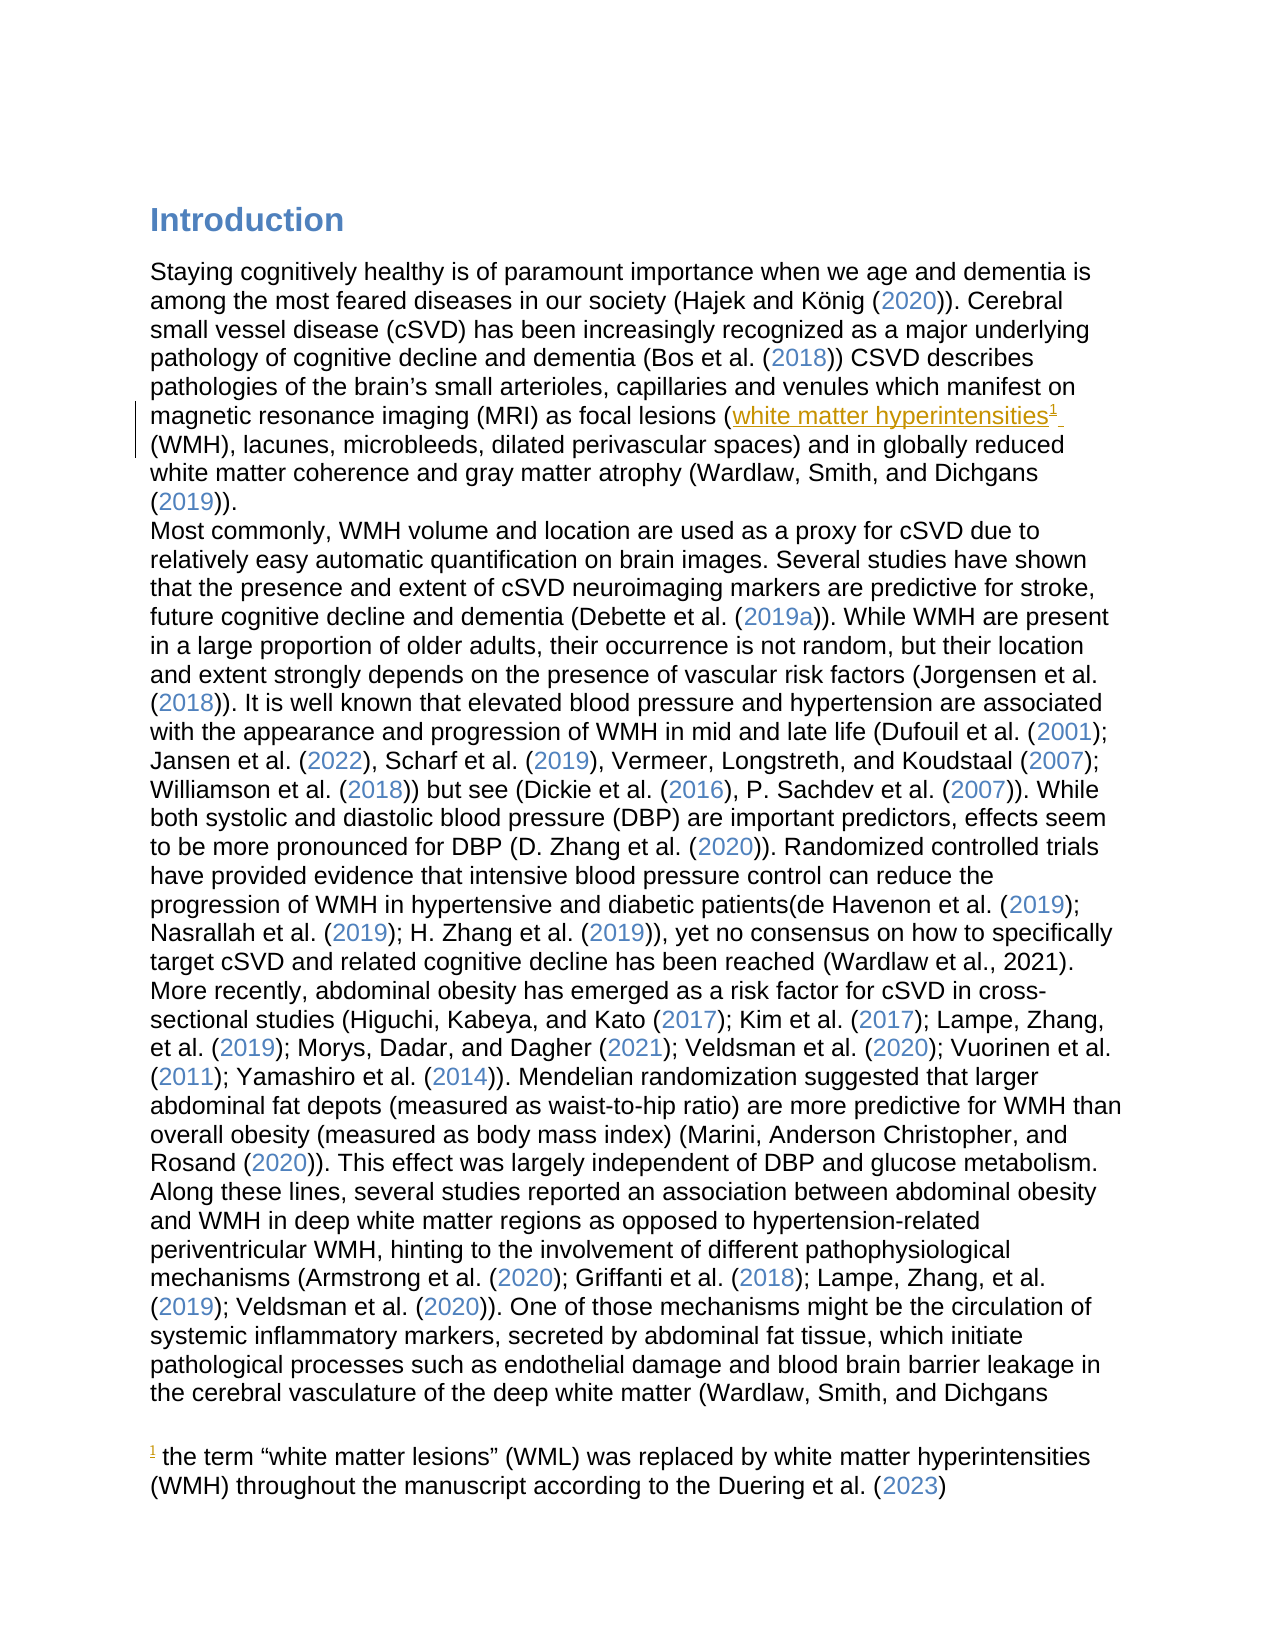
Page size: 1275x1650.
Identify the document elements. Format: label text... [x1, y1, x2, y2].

subtitle Introduction [150, 200, 1125, 238]
text the term “white matter lesions” (WML) was replaced by white matter hyperintensities (WMH) throughout the manuscript according to the Duering et al. (2023) [150, 1442, 1125, 1500]
text Staying cognitively healthy is of paramount importance when we age and dementia is among the most feared diseases in our society (Hajek and König (2020)). Cerebral small vessel disease (cSVD) has been increasingly recognized as a major underlying pathology of cognitive decline and dementia (Bos et al. (2018)) CSVD describes pathologies of the brain’s small arterioles, capillaries and venules which manifest on magnetic resonance imaging (MRI) as focal lesions (white matter hyperintensities (WMH), lacunes, microbleeds, dilated perivascular spaces) and in globally reduced white matter coherence and gray matter atrophy (Wardlaw, Smith, and Dichgans (2019)). Most commonly, WMH volume and location are used as a proxy for cSVD due to relatively easy automatic quantification on brain images. Several studies have shown that the presence and extent of cSVD neuroimaging markers are predictive for stroke, future cognitive decline and dementia (Debette et al. (2019a)). While WMH are present in a large proportion of older adults, their occurrence is not random, but their location and extent strongly depends on the presence of vascular risk factors (Jorgensen et al. (2018)). It is well known that elevated blood pressure and hypertension are associated with the appearance and progression of WMH in mid and late life (Dufouil et al. (2001); Jansen et al. (2022), Scharf et al. (2019), Vermeer, Longstreth, and Koudstaal (2007); Williamson et al. (2018)) but see (Dickie et al. (2016), P. Sachdev et al. (2007)). While both systolic and diastolic blood pressure (DBP) are important predictors, effects seem to be more pronounced for DBP (D. Zhang et al. (2020)). Randomized controlled trials have provided evidence that intensive blood pressure control can reduce the progression of WMH in hypertensive and diabetic patients(de Havenon et al. (2019); Nasrallah et al. (2019); H. Zhang et al. (2019)), yet no consensus on how to specifically target cSVD and related cognitive decline has been reached (Wardlaw et al., 2021). More recently, abdominal obesity has emerged as a risk factor for cSVD in cross-sectional studies (Higuchi, Kabeya, and Kato (2017); Kim et al. (2017); Lampe, Zhang, et al. (2019); Morys, Dadar, and Dagher (2021); Veldsman et al. (2020); Vuorinen et al. (2011); Yamashiro et al. (2014)). Mendelian randomization suggested that larger abdominal fat depots (measured as waist-to-hip ratio) are more predictive for WMH than overall obesity (measured as body mass index) (Marini, Anderson Christopher, and Rosand (2020)). This effect was largely independent of DBP and glucose metabolism. Along these lines, several studies reported an association between abdominal obesity and WMH in deep white matter regions as opposed to hypertension-related periventricular WMH, hinting to the involvement of different pathophysiological mechanisms (Armstrong et al. (2020); Griffanti et al. (2018); Lampe, Zhang, et al. (2019); Veldsman et al. (2020)). One of those mechanisms might be the circulation of systemic inflammatory markers, secreted by abdominal fat tissue, which initiate pathological processes such as endothelial damage and blood brain barrier leakage in the cerebral vasculature of the deep white matter (Wardlaw, Smith, and Dichgans (2019)). Yet, longitudinal evidence is scarce and the RUN-DMC study showed that while high baseline waist circumference predicted stronger increase in WMH from baseline to follow-up, no predictive effects of continuous waist circumference or body mass index on cross-sectional or longitudinal WMH were found (Arnoldussen et al. (2019)). Thus, the impact of abdominal obesity on WMH progression remains to be established. Self-identified gender, which is assessed in most studies using self-reported binary categories and often misinterpreted as (biological) sex, is another important predictor of WMH. In population-based studies, women tend to show larger and more severe WMH (De Leeuw et al. (2001); Fatemi et al. (2018); P. S. Sachdev et al. (2009)) while in hospital-based studies, men are overrepresented and show severe cSVD (with stroke or cognitive presentation) more often (Jiménez-Sánchez et al. (2021)). Women and men differ in their vascular risk factor profile, e.g. the incidence of smoking and hypertension tends to be higher in men, while women tend to develop a more unfavorable abdominal fat distribution after menopause. Additionally, the neuroprotective effects of estrogens are reduced after menopause which might contribute to increased susceptibility of women to neurovascular degeneration and dementia (Dufouil, Seshadri, and Chene (2014)). We therefore hypothesize that higher blood pressure and abdominal obesity might be more strongly associated with WMH progression in women compared to men. Yet, while WMH have been associated with decline in executive function and other cognitive domains in older adults, their importance for gender-specific cognitive performance is unclear (Kynast et al. (2018)). Women have previously not performed worse in cognitive tests despite having higher WML load (P. S. Sachdev et al. (2009)). Therefore, WMH progression might be less negatively associated with cognitive performance in women compared to men. Few studies to date have reported sex/gender-stratified data regarding the association of vascular risk factors and WML, as well as WMH and cognitive outcomes. This ‘gender data gap’ hampers a better understanding of gender-specific risks and potential prevention strategies. Here, we therefore aimed to replicate previous findings on the relationship of higher blood pressure, more WMH progression and worsening of cognitive function in a large cohort of population-dwelling older adults. In exploratory analyses we aimed to extend these findings towards abdominal obesity, a risk factor which has been understudied in longitudinal designs. We explored gender-by-risk factor interactions for WMH progression and gender-by-WMH progression interaction for cognitive outcomes. We also reported gender-stratified results for both risk factors if no interaction appeared. [150, 257, 1125, 1407]
